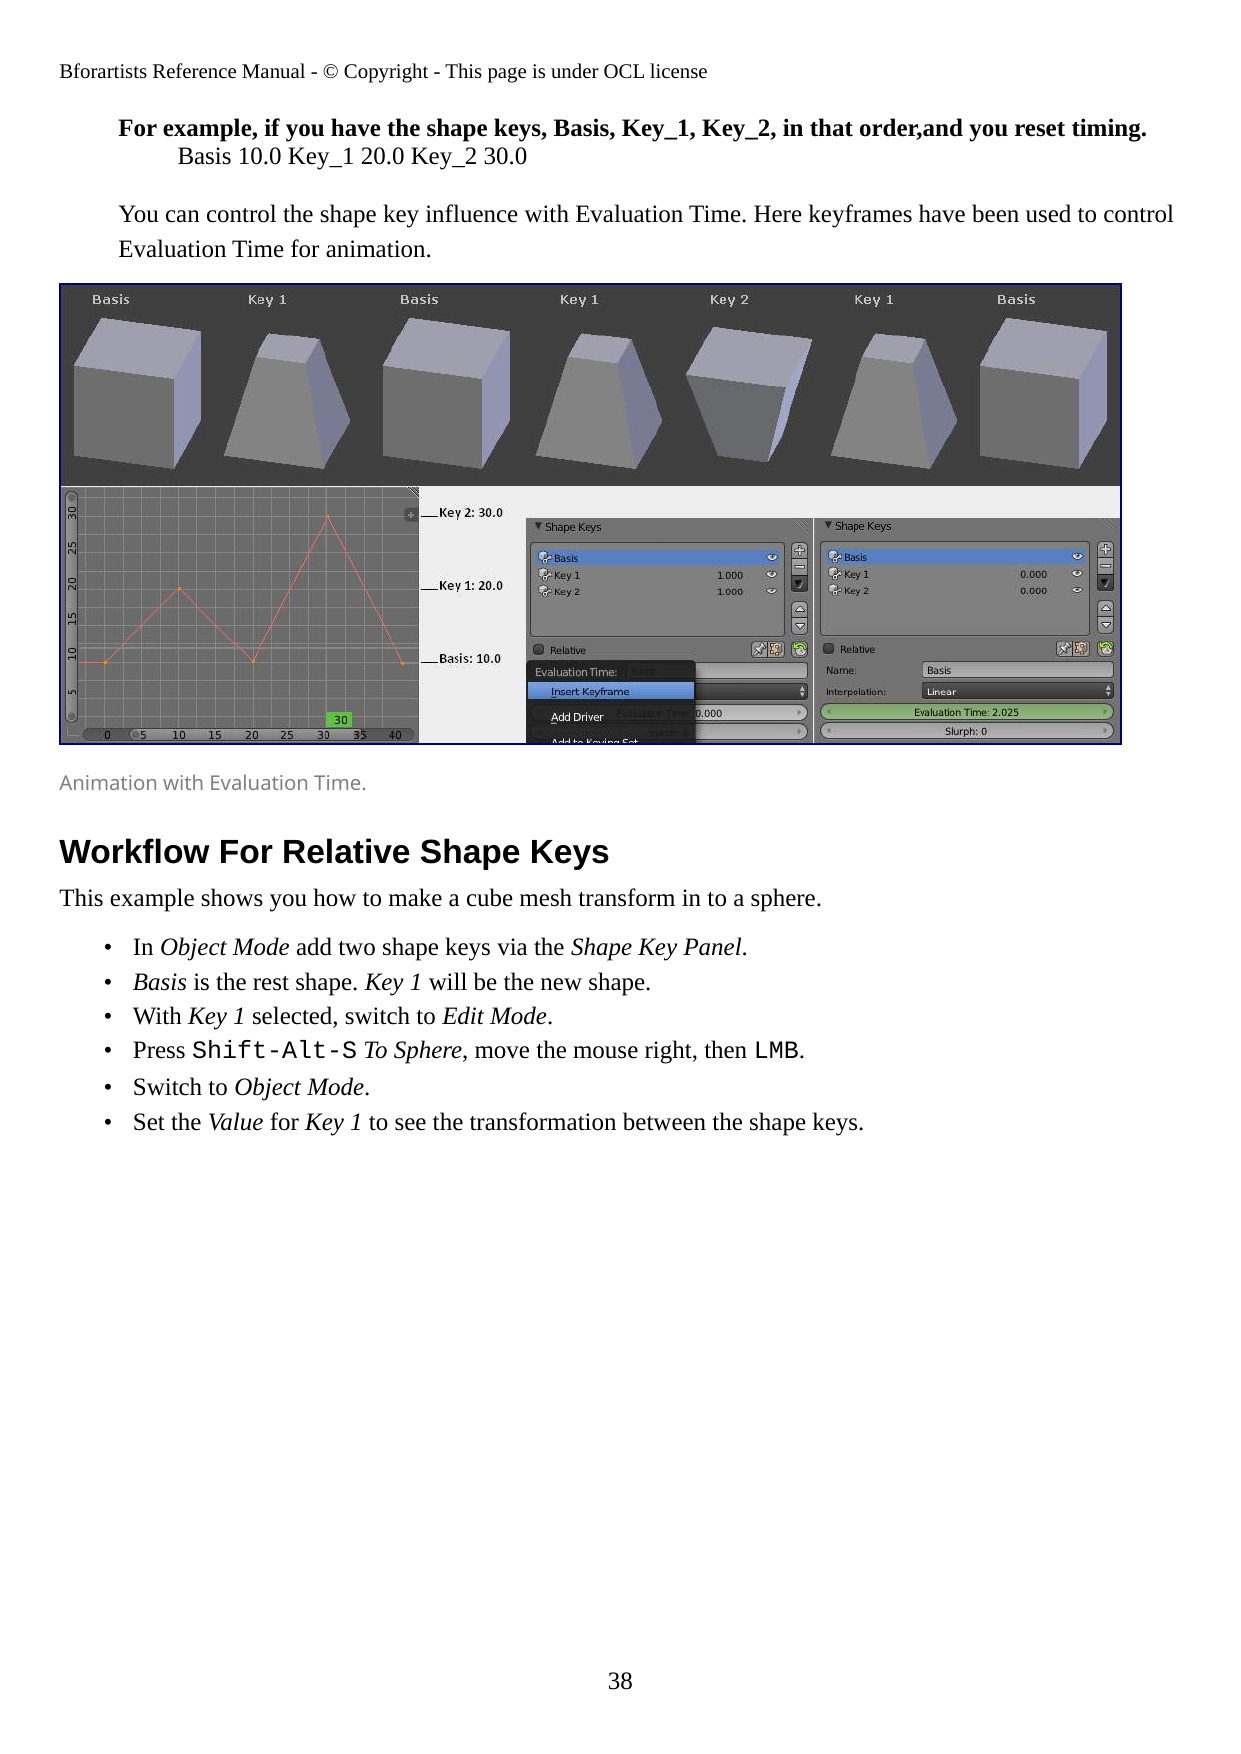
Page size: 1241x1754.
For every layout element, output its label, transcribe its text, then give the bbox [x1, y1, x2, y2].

text Animation with Evaluation Time. [59, 765, 1181, 796]
list Press Shift-Alt-S To Sphere, move the mouse right, then LMB. [103, 1036, 1181, 1066]
list With Key 1 selected, switch to Edit Mode. [103, 1001, 1181, 1030]
subtitle Workflow For Relative Shape Keys [59, 832, 1181, 871]
list Set the Value for Key 1 to see the transformation between the shape keys. [103, 1107, 1181, 1136]
list In Object Mode add two shape keys via the Shape Key Panel. [103, 932, 1181, 961]
text This example shows you how to make a cube mesh transform in to a sphere. [59, 883, 1181, 912]
subtitle For example, if you have the shape keys, Basis, Key_1, Key_2, in that order,and you reset timing. [118, 113, 1181, 141]
list Switch to Object Mode. [103, 1072, 1181, 1101]
list Basis is the rest shape. Key 1 will be the new shape. [103, 967, 1181, 995]
picture [61, 285, 1120, 743]
list Basis 10.0 Key_1 20.0 Key_2 30.0 [177, 141, 1181, 170]
text You can control the shape key influence with Evaluation Time. Here keyframes have been used to control Evaluation Time for animation. [118, 199, 1181, 263]
